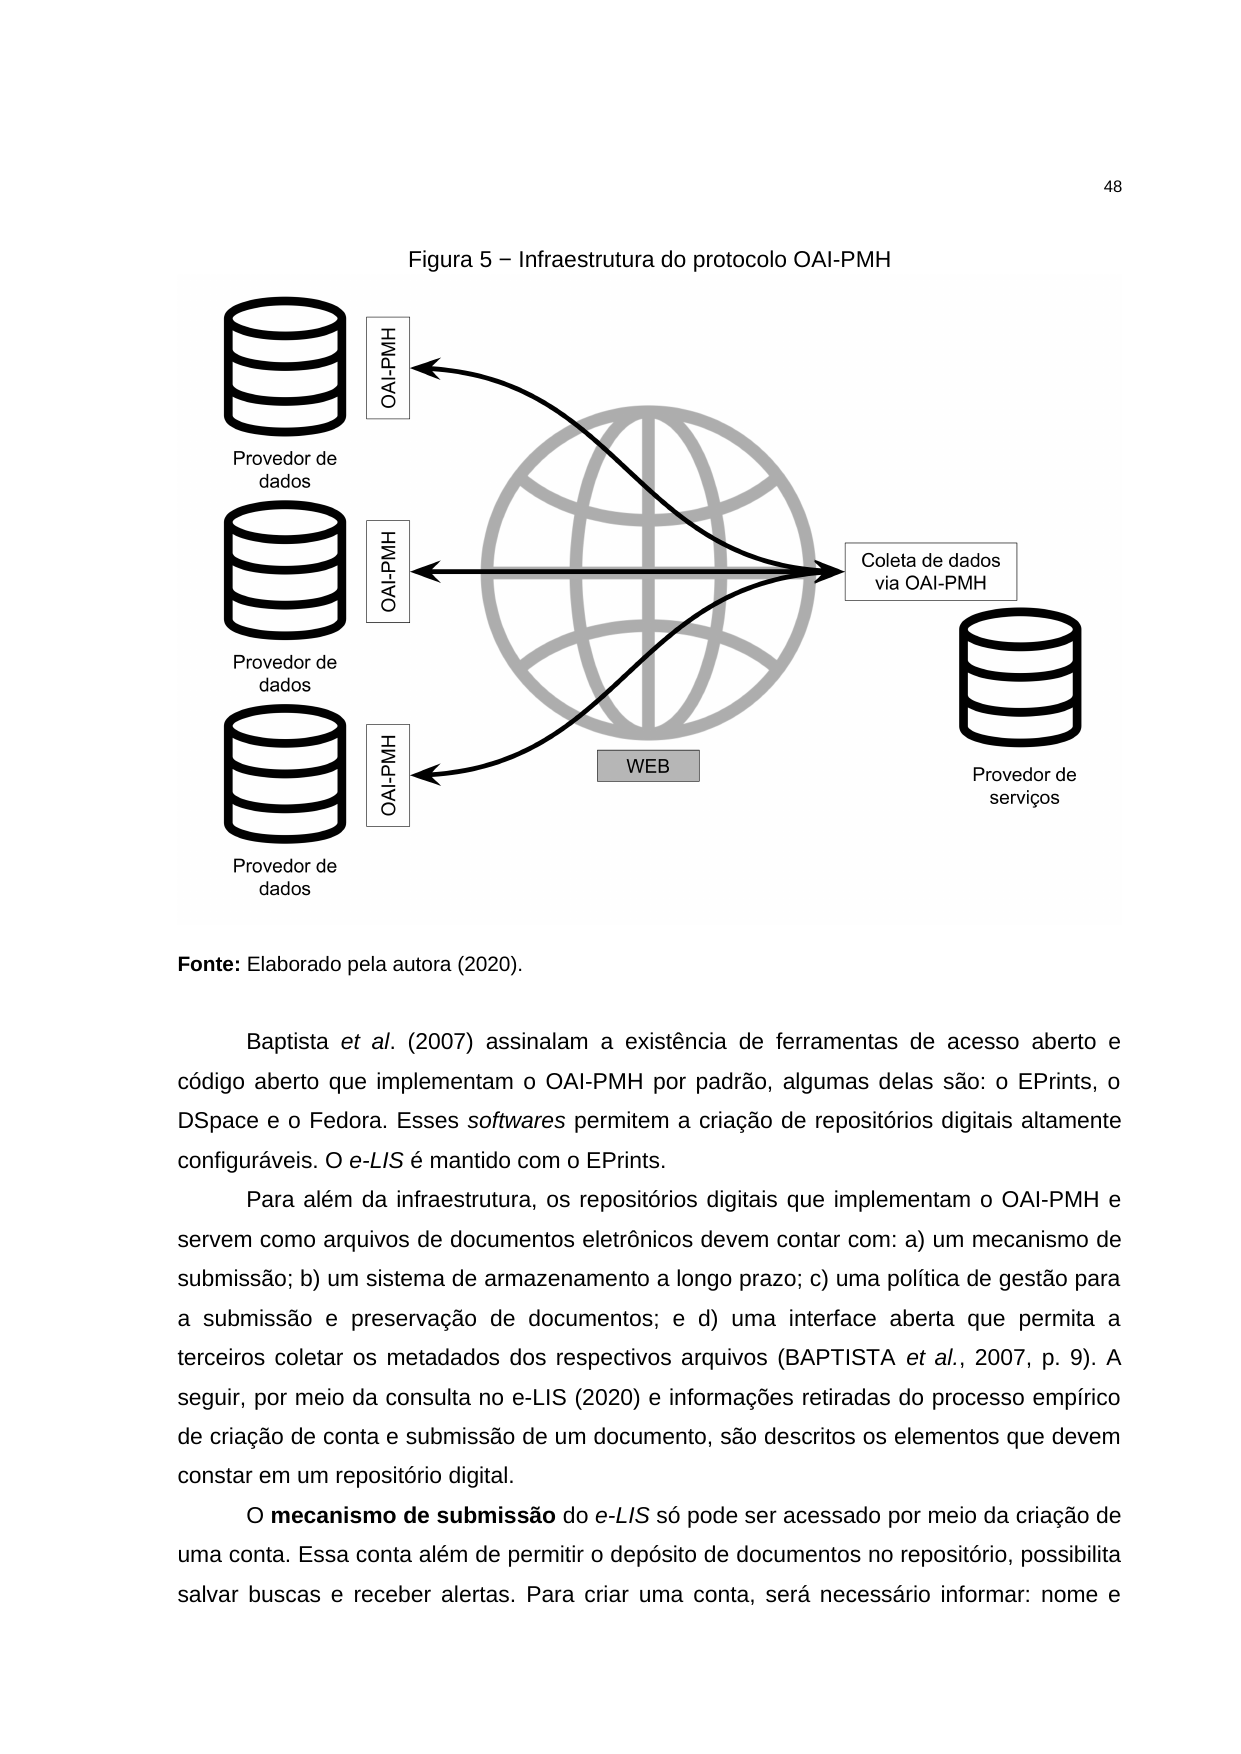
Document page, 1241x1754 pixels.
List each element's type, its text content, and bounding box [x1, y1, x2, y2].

text Baptista et al. (2007) assinalam a existência de ferramentas de acesso aberto e código aberto que implementam o OAI-PMH por padrão, algumas delas são: o EPrints, o DSpace e o Fedora. Esses softwares permitem a criação de repositórios digitais altamente configuráveis. O e-LIS é mantido com o EPrints. [177, 1028, 1122, 1173]
text Fonte: Elaborado pela autora (2020). [177, 952, 1122, 976]
text Figura 5 − Infraestrutura do protocolo OAI-PMH [177, 246, 1122, 274]
picture [177, 274, 1123, 925]
text Para além da infraestrutura, os repositórios digitais que implementam o OAI-PMH e servem como arquivos de documentos eletrônicos devem contar com: a) um mecanismo de submissão; b) um sistema de armazenamento a longo prazo; c) uma política de gestão para a submissão e preservação de documentos; e d) uma interface aberta que permita a terceiros coletar os metadados dos respectivos arquivos (BAPTISTA et al., 2007, p. 9). A seguir, por meio da consulta no e-LIS (2020) e informações retiradas do processo empírico de criação de conta e submissão de um documento, são descritos os elementos que devem constar em um repositório digital. [177, 1186, 1122, 1489]
text O mecanismo de submissão do e-LIS só pode ser acessado por meio da criação de uma conta. Essa conta além de permitir o depósito de documentos no repositório, possibilita salvar buscas e receber alertas. Para criar uma conta, será necessário informar: nome e [177, 1502, 1122, 1607]
